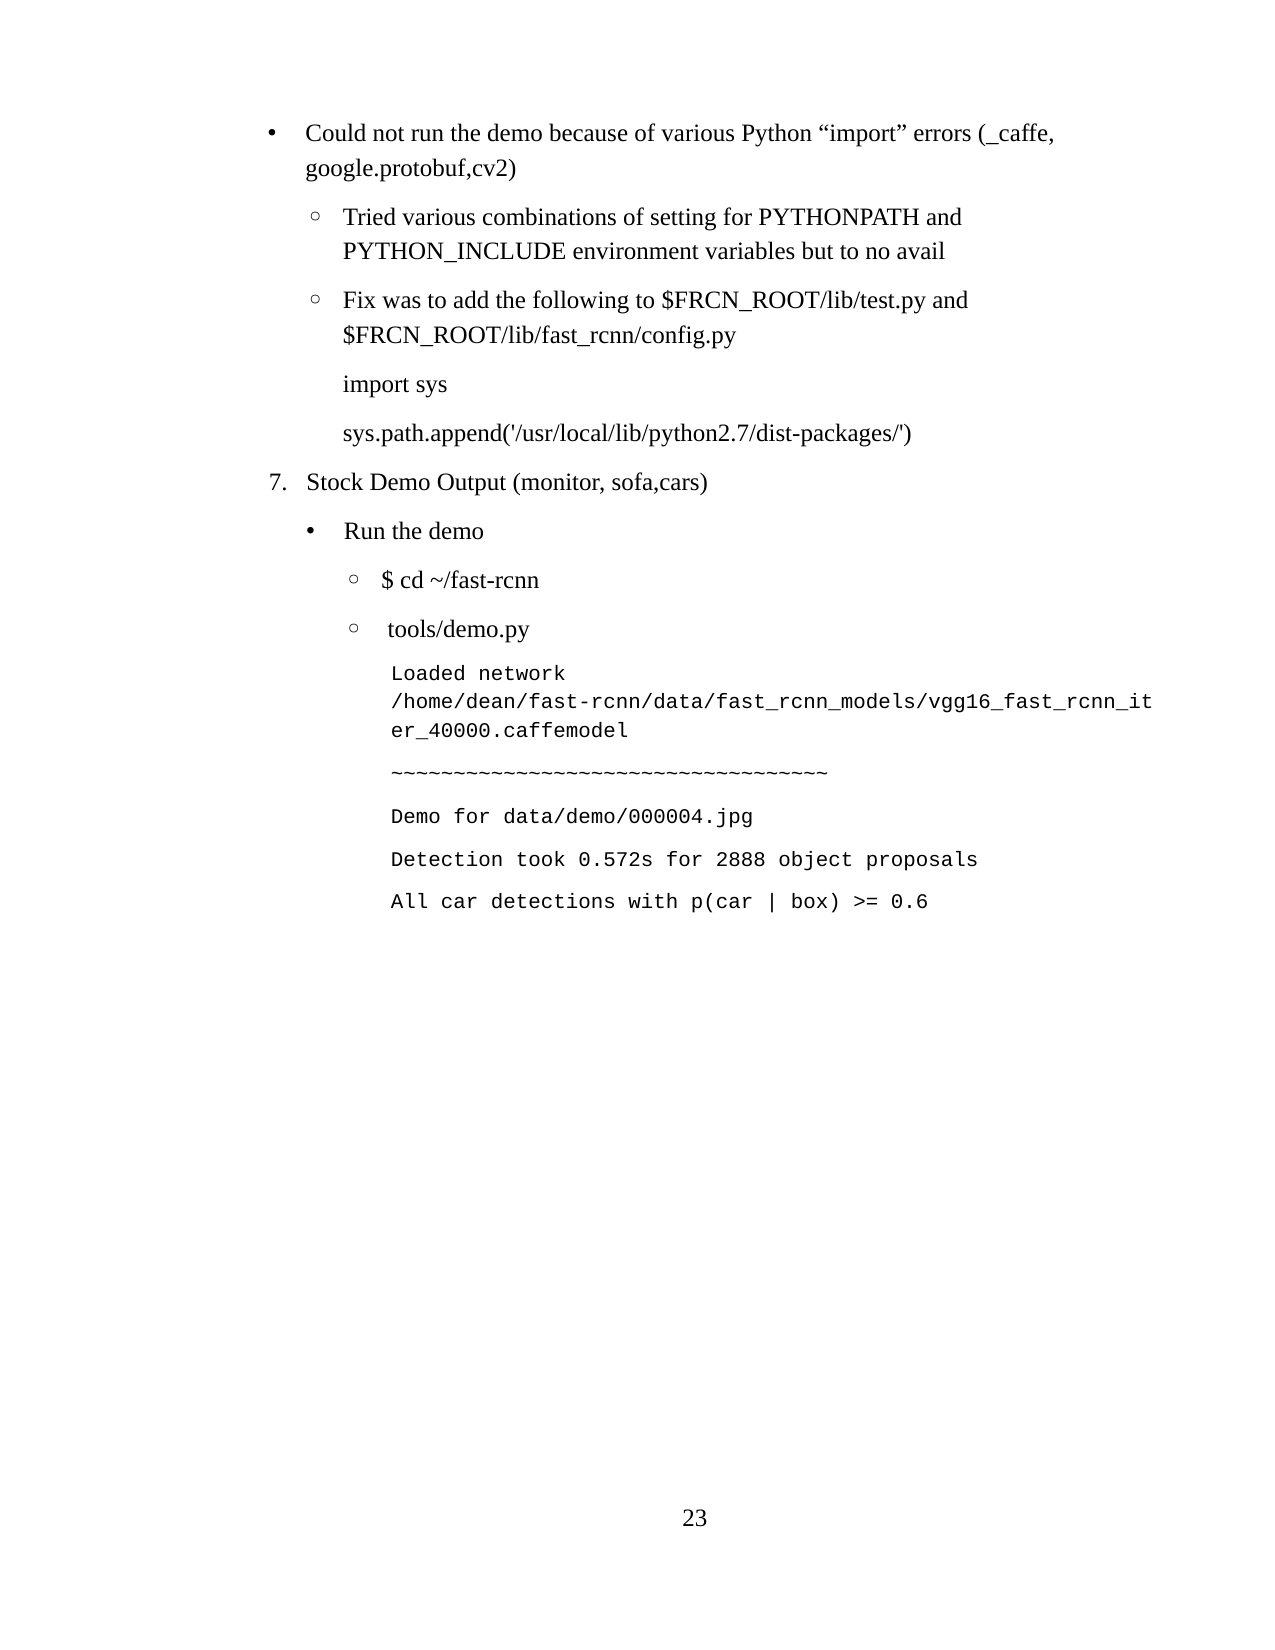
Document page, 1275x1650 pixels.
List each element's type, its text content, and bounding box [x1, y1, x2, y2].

text Detection took 0.572s for 2888 object proposals [391, 848, 1158, 872]
text Demo for data/demo/000004.jpg [391, 806, 1158, 829]
text Loaded network /home/dean/fast-rcnn/data/fast_rcnn_models/vgg16_fast_rcnn_iter_40000.caffemodel [391, 663, 1158, 743]
list Run the demo [306, 516, 1158, 545]
list Fix was to add the following to $FRCN_ROOT/lib/test.py and $FRCN_ROOT/lib/fast_rcnn/config.py [305, 285, 1158, 348]
list Tried various combinations of setting for PYTHONPATH and PYTHON_INCLUDE environment variables but to no avail [305, 202, 1158, 265]
text ~~~~~~~~~~~~~~~~~~~~~~~~~~~~~~~~~~~ [391, 763, 1158, 786]
text All car detections with p(car | box) >= 0.6 [391, 891, 1158, 915]
list tools/demo.py [344, 614, 1158, 643]
list Could not run the demo because of various Python “import” errors (_caffe, google.protobuf,cv2) [268, 118, 1158, 181]
list sys.path.append('/usr/local/lib/python2.7/dist-packages/') [305, 418, 1158, 447]
list Stock Demo Output (monitor, sofa,cars) [269, 467, 1158, 496]
list $ cd ~/fast-rcnn [344, 565, 1158, 594]
list import sys [305, 369, 1158, 397]
